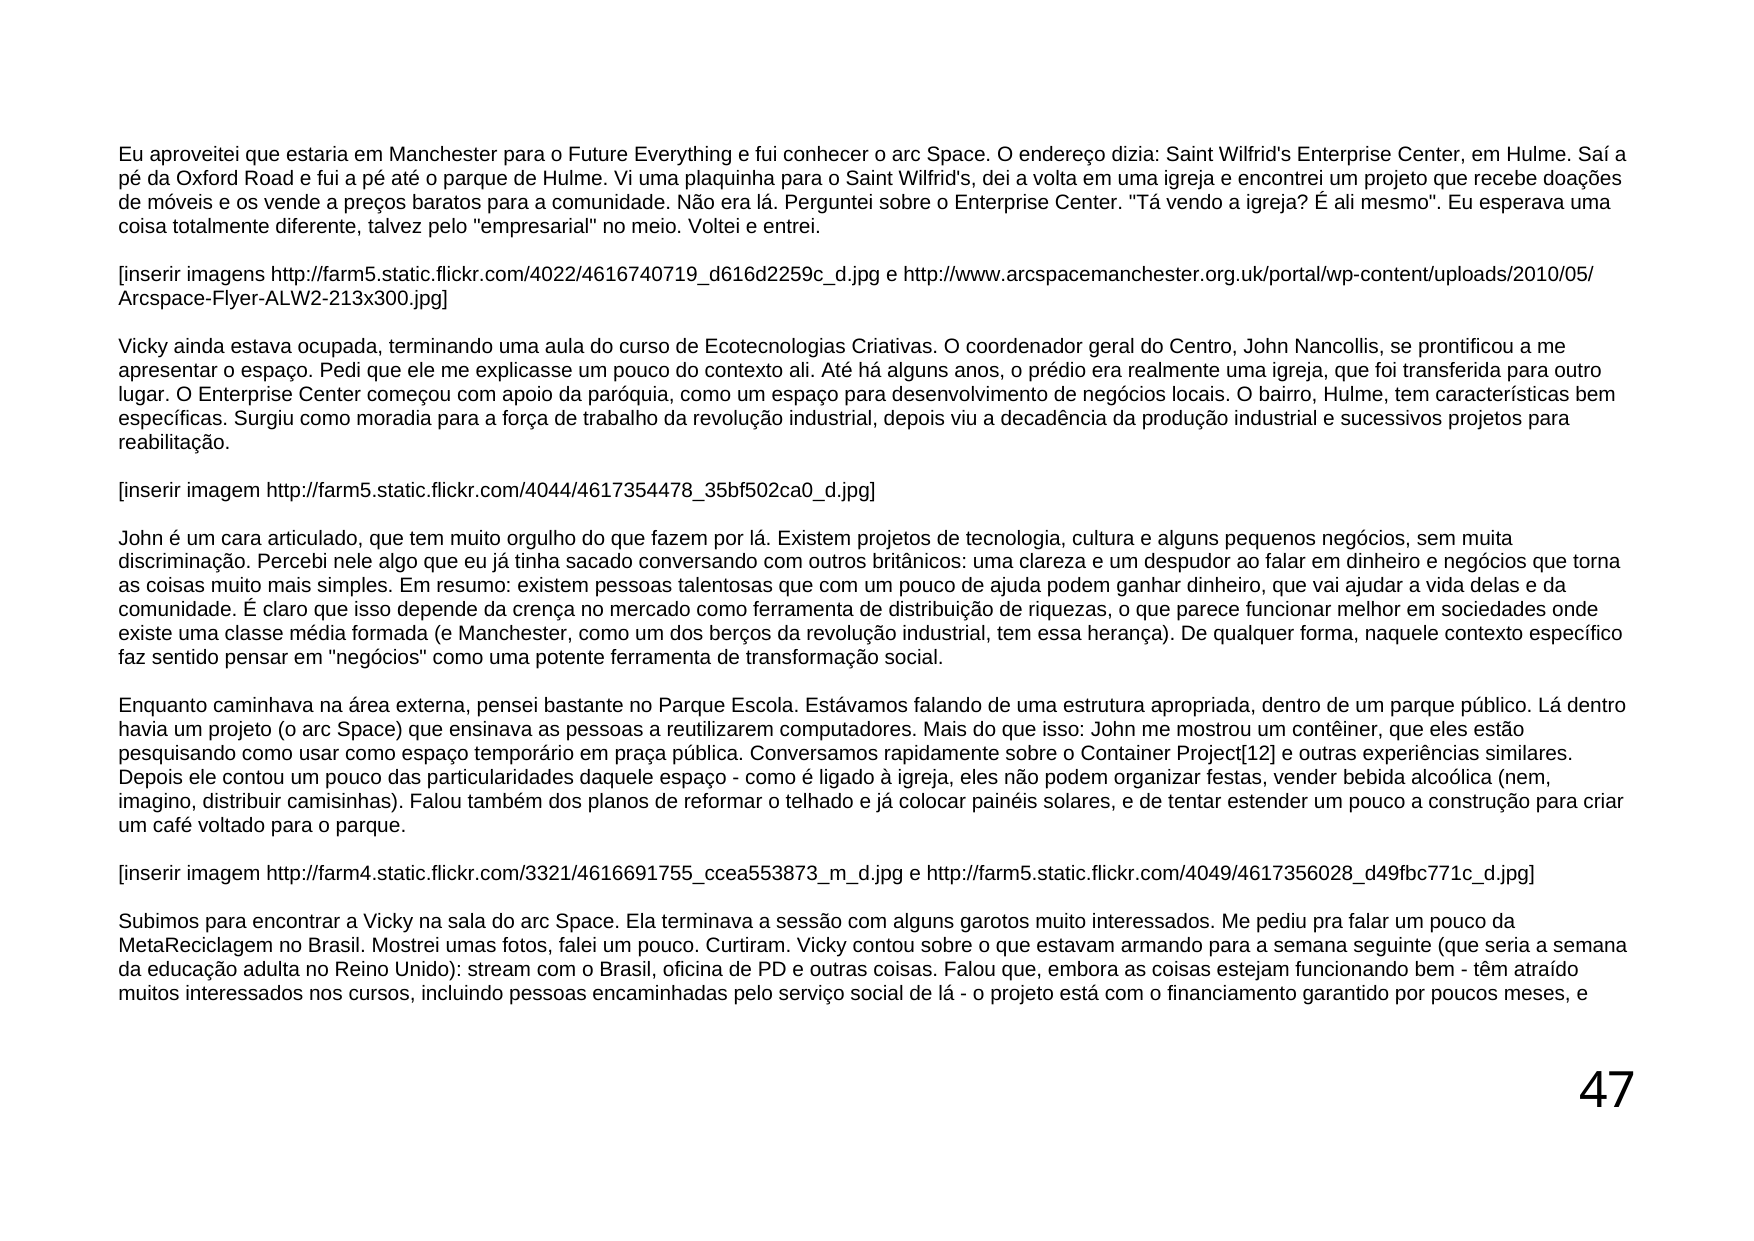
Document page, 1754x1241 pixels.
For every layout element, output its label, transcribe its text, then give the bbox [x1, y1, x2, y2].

text John é um cara articulado, que tem muito orgulho do que fazem por lá. Existem projetos de tecnologia, cultura e alguns pequenos negócios, sem muita discriminação. Percebi nele algo que eu já tinha sacado conversando com outros britânicos: uma clareza e um despudor ao falar em dinheiro e negócios que torna as coisas muito mais simples. Em resumo: existem pessoas talentosas que com um pouco de ajuda podem ganhar dinheiro, que vai ajudar a vida delas e da comunidade. É claro que isso depende da crença no mercado como ferramenta de distribuição de riquezas, o que parece funcionar melhor em sociedades onde existe uma classe média formada (e Manchester, como um dos berços da revolução industrial, tem essa herança). De qualquer forma, naquele contexto específico faz sentido pensar em "negócios" como uma potente ferramenta de transformação social. [118, 525, 1636, 669]
text [inserir imagens http://farm5.static.flickr.com/4022/4616740719_d616d2259c_d.jpg e http://www.arcspacemanchester.org.uk/portal/wp-content/uploads/2010/05/Arcspace-Flyer-ALW2-213x300.jpg] [118, 262, 1636, 310]
text Enquanto caminhava na área externa, pensei bastante no Parque Escola. Estávamos falando de uma estrutura apropriada, dentro de um parque público. Lá dentro havia um projeto (o arc Space) que ensinava as pessoas a reutilizarem computadores. Mais do que isso: John me mostrou um contêiner, que eles estão pesquisando como usar como espaço temporário em praça pública. Conversamos rapidamente sobre o Container Project[12] e outras experiências similares. Depois ele contou um pouco das particularidades daquele espaço - como é ligado à igreja, eles não podem organizar festas, vender bebida alcoólica (nem, imagino, distribuir camisinhas). Falou também dos planos de reformar o telhado e já colocar painéis solares, e de tentar estender um pouco a construção para criar um café voltado para o parque. [118, 693, 1636, 837]
text Subimos para encontrar a Vicky na sala do arc Space. Ela terminava a sessão com alguns garotos muito interessados. Me pediu pra falar um pouco da MetaReciclagem no Brasil. Mostrei umas fotos, falei um pouco. Curtiram. Vicky contou sobre o que estavam armando para a semana seguinte (que seria a semana da educação adulta no Reino Unido): stream com o Brasil, oficina de PD e outras coisas. Falou que, embora as coisas estejam funcionando bem - têm atraído muitos interessados nos cursos, incluindo pessoas encaminhadas pelo serviço social de lá - o projeto está com o financiamento garantido por poucos meses, e [118, 909, 1636, 1004]
text [inserir imagem http://farm5.static.flickr.com/4044/4617354478_35bf502ca0_d.jpg] [118, 477, 1636, 501]
text [inserir imagem http://farm4.static.flickr.com/3321/4616691755_ccea553873_m_d.jpg e http://farm5.static.flickr.com/4049/4617356028_d49fbc771c_d.jpg] [118, 861, 1636, 885]
text Vicky ainda estava ocupada, terminando uma aula do curso de Ecotecnologias Criativas. O coordenador geral do Centro, John Nancollis, se prontificou a me apresentar o espaço. Pedi que ele me explicasse um pouco do contexto ali. Até há alguns anos, o prédio era realmente uma igreja, que foi transferida para outro lugar. O Enterprise Center começou com apoio da paróquia, como um espaço para desenvolvimento de negócios locais. O bairro, Hulme, tem características bem específicas. Surgiu como moradia para a força de trabalho da revolução industrial, depois viu a decadência da produção industrial e sucessivos projetos para reabilitação. [118, 334, 1636, 453]
text Eu aproveitei que estaria em Manchester para o Future Everything e fui conhecer o arc Space. O endereço dizia: Saint Wilfrid's Enterprise Center, em Hulme. Saí a pé da Oxford Road e fui a pé até o parque de Hulme. Vi uma plaquinha para o Saint Wilfrid's, dei a volta em uma igreja e encontrei um projeto que recebe doações de móveis e os vende a preços baratos para a comunidade. Não era lá. Perguntei sobre o Enterprise Center. "Tá vendo a igreja? É ali mesmo". Eu esperava uma coisa totalmente diferente, talvez pelo "empresarial" no meio. Voltei e entrei. [118, 142, 1636, 238]
